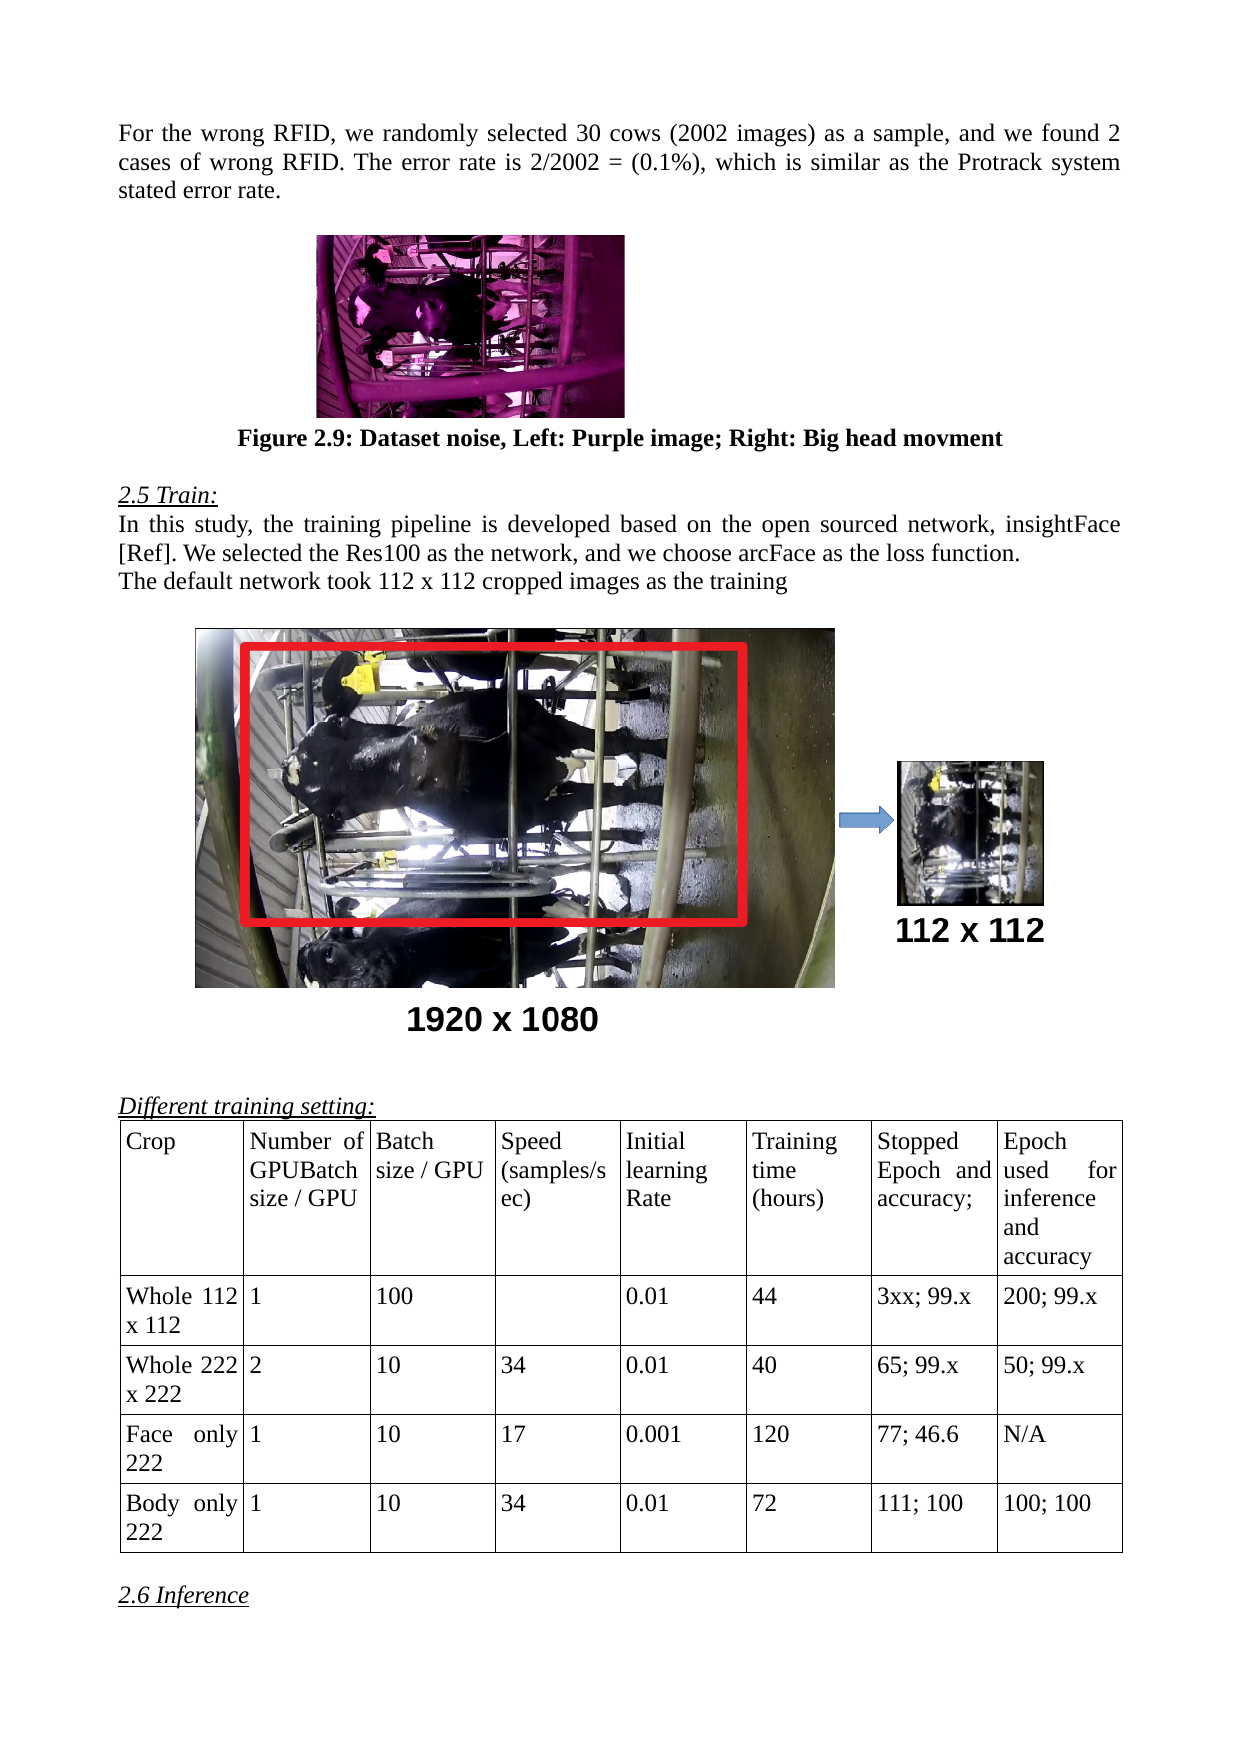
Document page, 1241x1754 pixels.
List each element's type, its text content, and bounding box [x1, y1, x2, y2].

table_header Batch size / GPU [371, 1121, 495, 1275]
table_cell 100 [371, 1276, 495, 1344]
table_cell 100; 100 [998, 1484, 1122, 1552]
text 2.6 Inference [118, 1581, 1122, 1609]
table_cell 10 [371, 1415, 495, 1483]
table_cell 1 [244, 1415, 370, 1483]
table_cell 1 [244, 1484, 370, 1552]
table_cell 10 [371, 1484, 495, 1552]
table_cell 34 [496, 1484, 620, 1552]
table_cell 65; 99.x [872, 1346, 997, 1413]
table_cell 0.01 [621, 1346, 746, 1413]
table_cell 72 [747, 1484, 871, 1552]
text 2.5 Train: [118, 480, 1122, 509]
table_header Crop [121, 1121, 243, 1275]
table_header Stopped Epoch and accuracy; [872, 1121, 997, 1275]
text The default network took 112 x 112 cropped images as the training [118, 566, 1122, 595]
table_header Initial learning Rate [621, 1121, 746, 1275]
table_cell Whole 222 x 222 [121, 1346, 243, 1413]
table_cell 120 [747, 1415, 871, 1483]
table_header Training time (hours) [747, 1121, 871, 1275]
table_cell [496, 1276, 620, 1344]
table_cell 0.001 [621, 1415, 746, 1483]
table_cell 1 [244, 1276, 370, 1344]
table_cell N/A [998, 1415, 1122, 1483]
text Different training setting: [118, 1091, 1122, 1120]
table_cell 111; 100 [872, 1484, 997, 1552]
table_cell Face only 222 [121, 1415, 243, 1483]
table_cell 17 [496, 1415, 620, 1483]
table_header Number of GPUBatch size / GPU [244, 1121, 370, 1275]
text In this study, the training pipeline is developed based on the open sourced network, insightFace [Ref]. We selected the Res100 as the network, and we choose arcFace as the loss function. [118, 509, 1122, 566]
table_cell 34 [496, 1346, 620, 1413]
table_cell 0.01 [621, 1276, 746, 1344]
table_cell Whole 112 x 112 [121, 1276, 243, 1344]
table_cell 3xx; 99.x [872, 1276, 997, 1344]
table_cell 50; 99.x [998, 1346, 1122, 1413]
picture [316, 235, 625, 418]
text Figure 2.9: Dataset noise, Left: Purple image; Right: Big head movment [118, 423, 1122, 451]
table_cell 200; 99.x [998, 1276, 1122, 1344]
table_cell Body only 222 [121, 1484, 243, 1552]
table_cell 40 [747, 1346, 871, 1413]
table_cell 10 [371, 1346, 495, 1413]
table_cell 0.01 [621, 1484, 746, 1552]
table_cell 77; 46.6 [872, 1415, 997, 1483]
table_header Epoch used for inference and accuracy [998, 1121, 1122, 1275]
table_cell 44 [747, 1276, 871, 1344]
text For the wrong RFID, we randomly selected 30 cows (2002 images) as a sample, and we found 2 cases of wrong RFID. The error rate is 2/2002 = (0.1%), which is similar as the Protrack system stated error rate. [118, 118, 1122, 204]
table_header Speed (samples/sec) [496, 1121, 620, 1275]
picture [191, 623, 1049, 1034]
table_cell 2 [244, 1346, 370, 1413]
